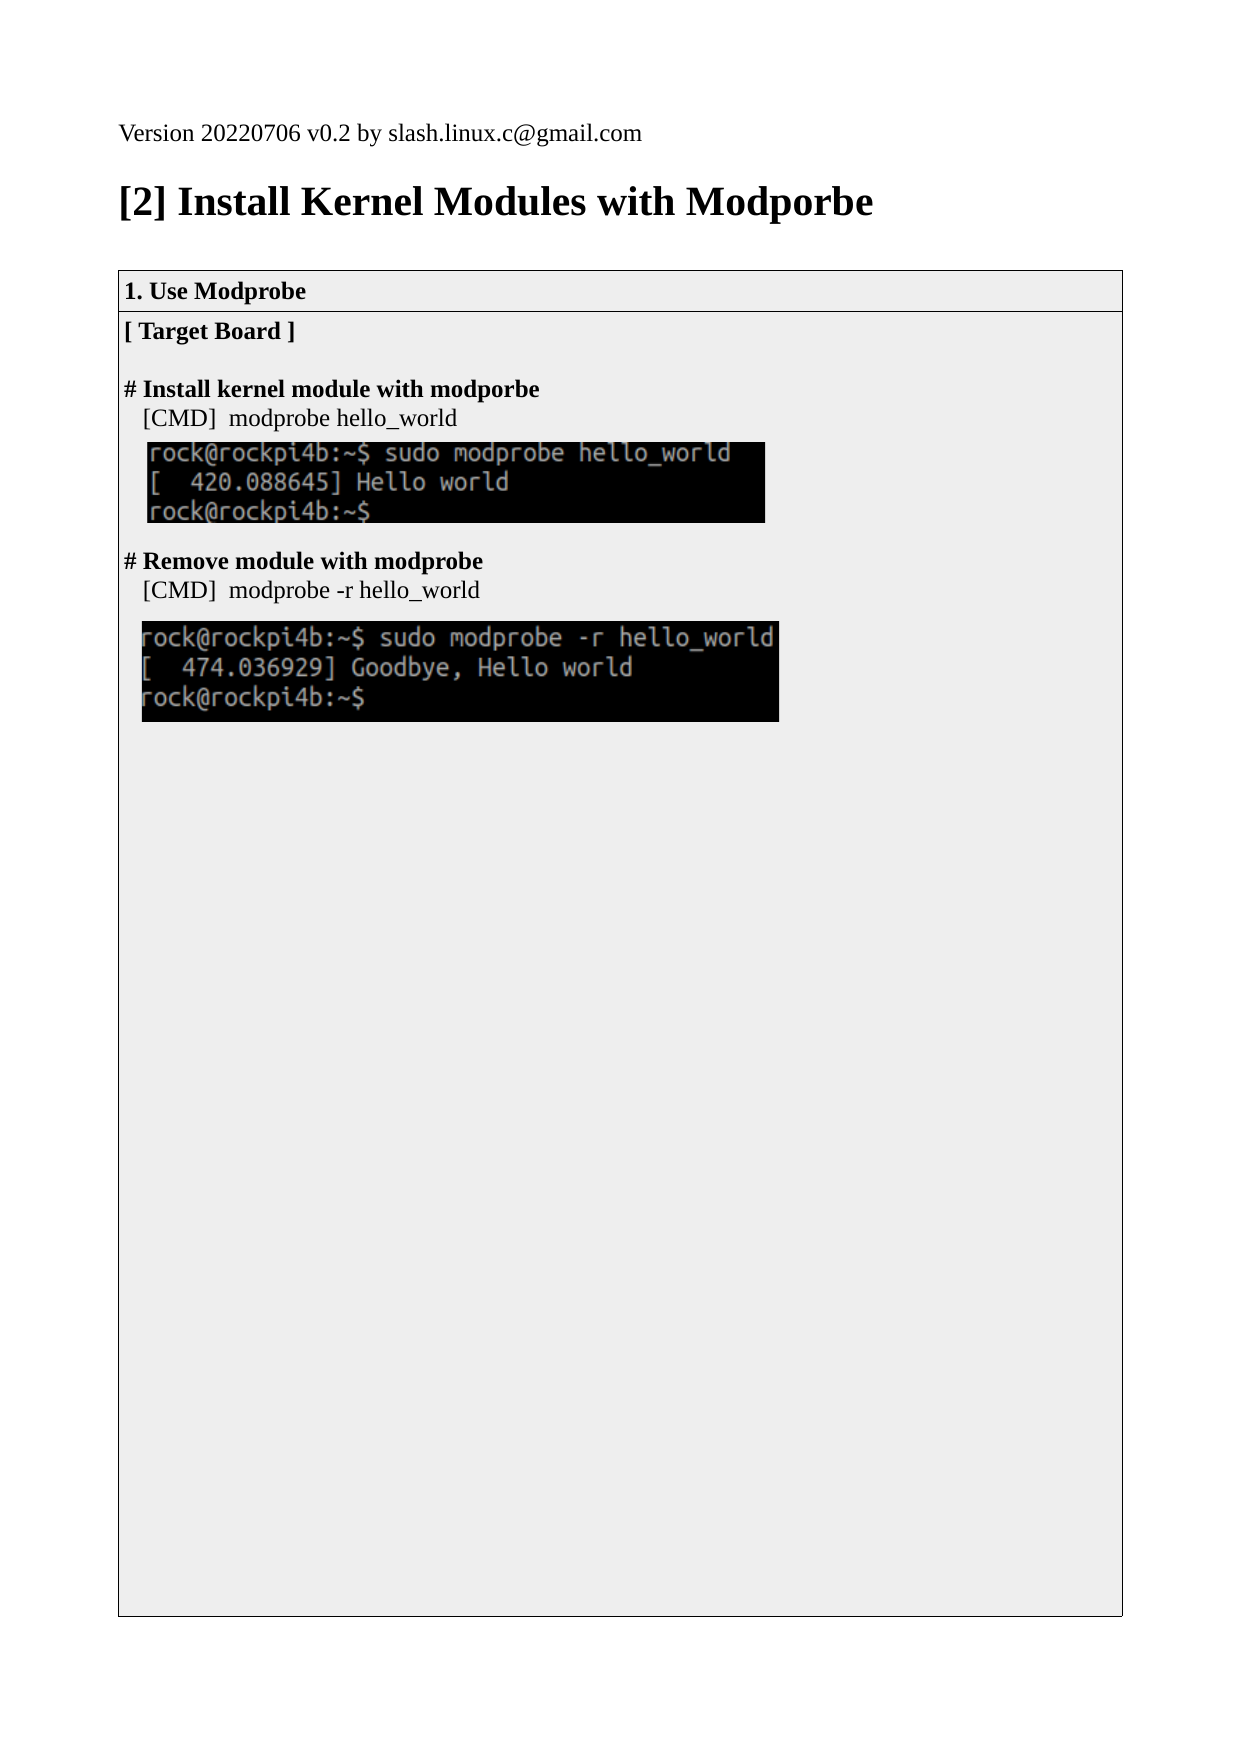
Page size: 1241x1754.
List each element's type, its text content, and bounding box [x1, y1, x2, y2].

subtitle [2] Install Kernel Modules with Modporbe [118, 176, 1122, 258]
picture [141, 621, 780, 722]
picture [147, 442, 766, 523]
table_header 1. Use Modprobe [119, 271, 1122, 311]
table_cell [ Target Board ] # Install kernel module with modporbe [CMD] modprobe hello_world # Remove module with modprobe [CMD] modprobe -r hello_world [119, 312, 1122, 1616]
